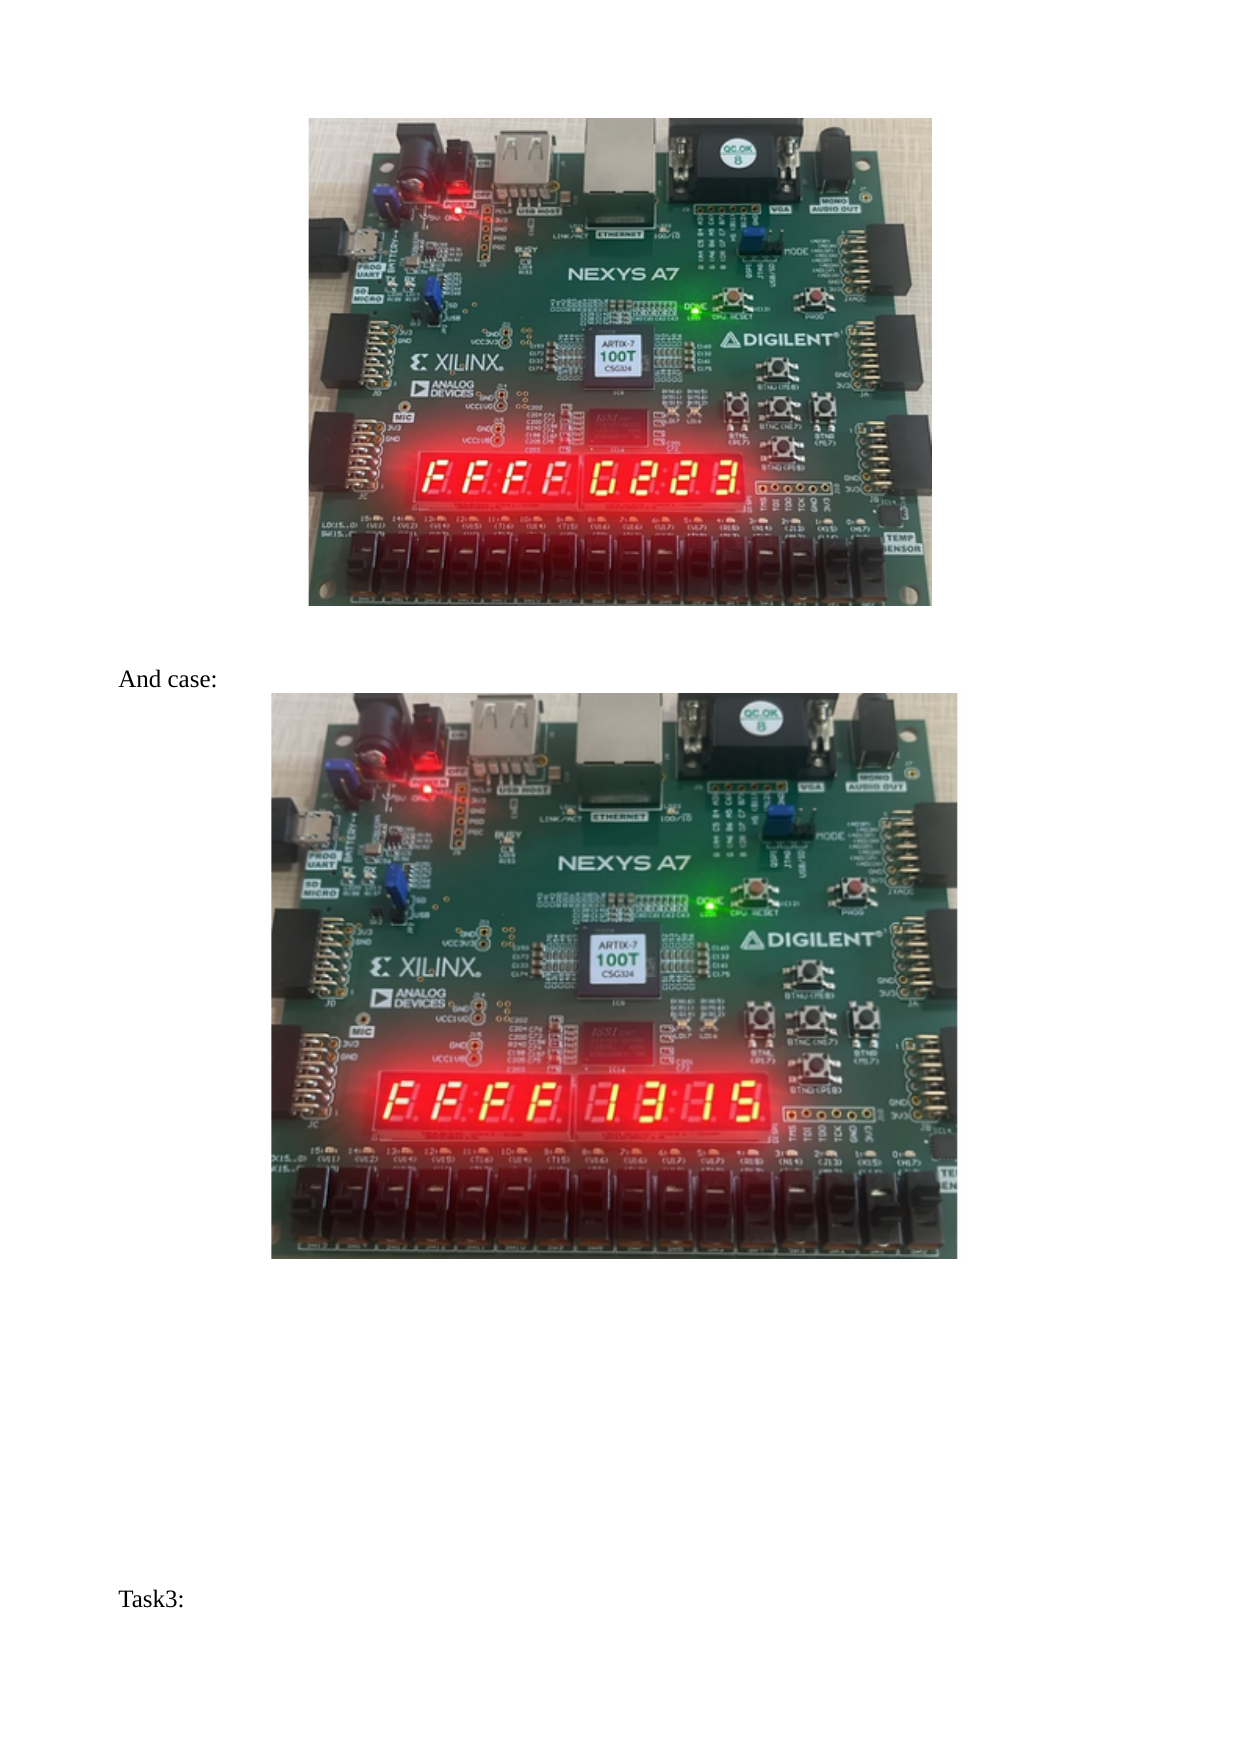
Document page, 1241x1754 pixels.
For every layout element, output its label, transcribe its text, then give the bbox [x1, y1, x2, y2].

picture [308, 118, 932, 606]
text Task3: [118, 1584, 1122, 1613]
text And case: [118, 664, 1122, 693]
picture [271, 693, 970, 1259]
